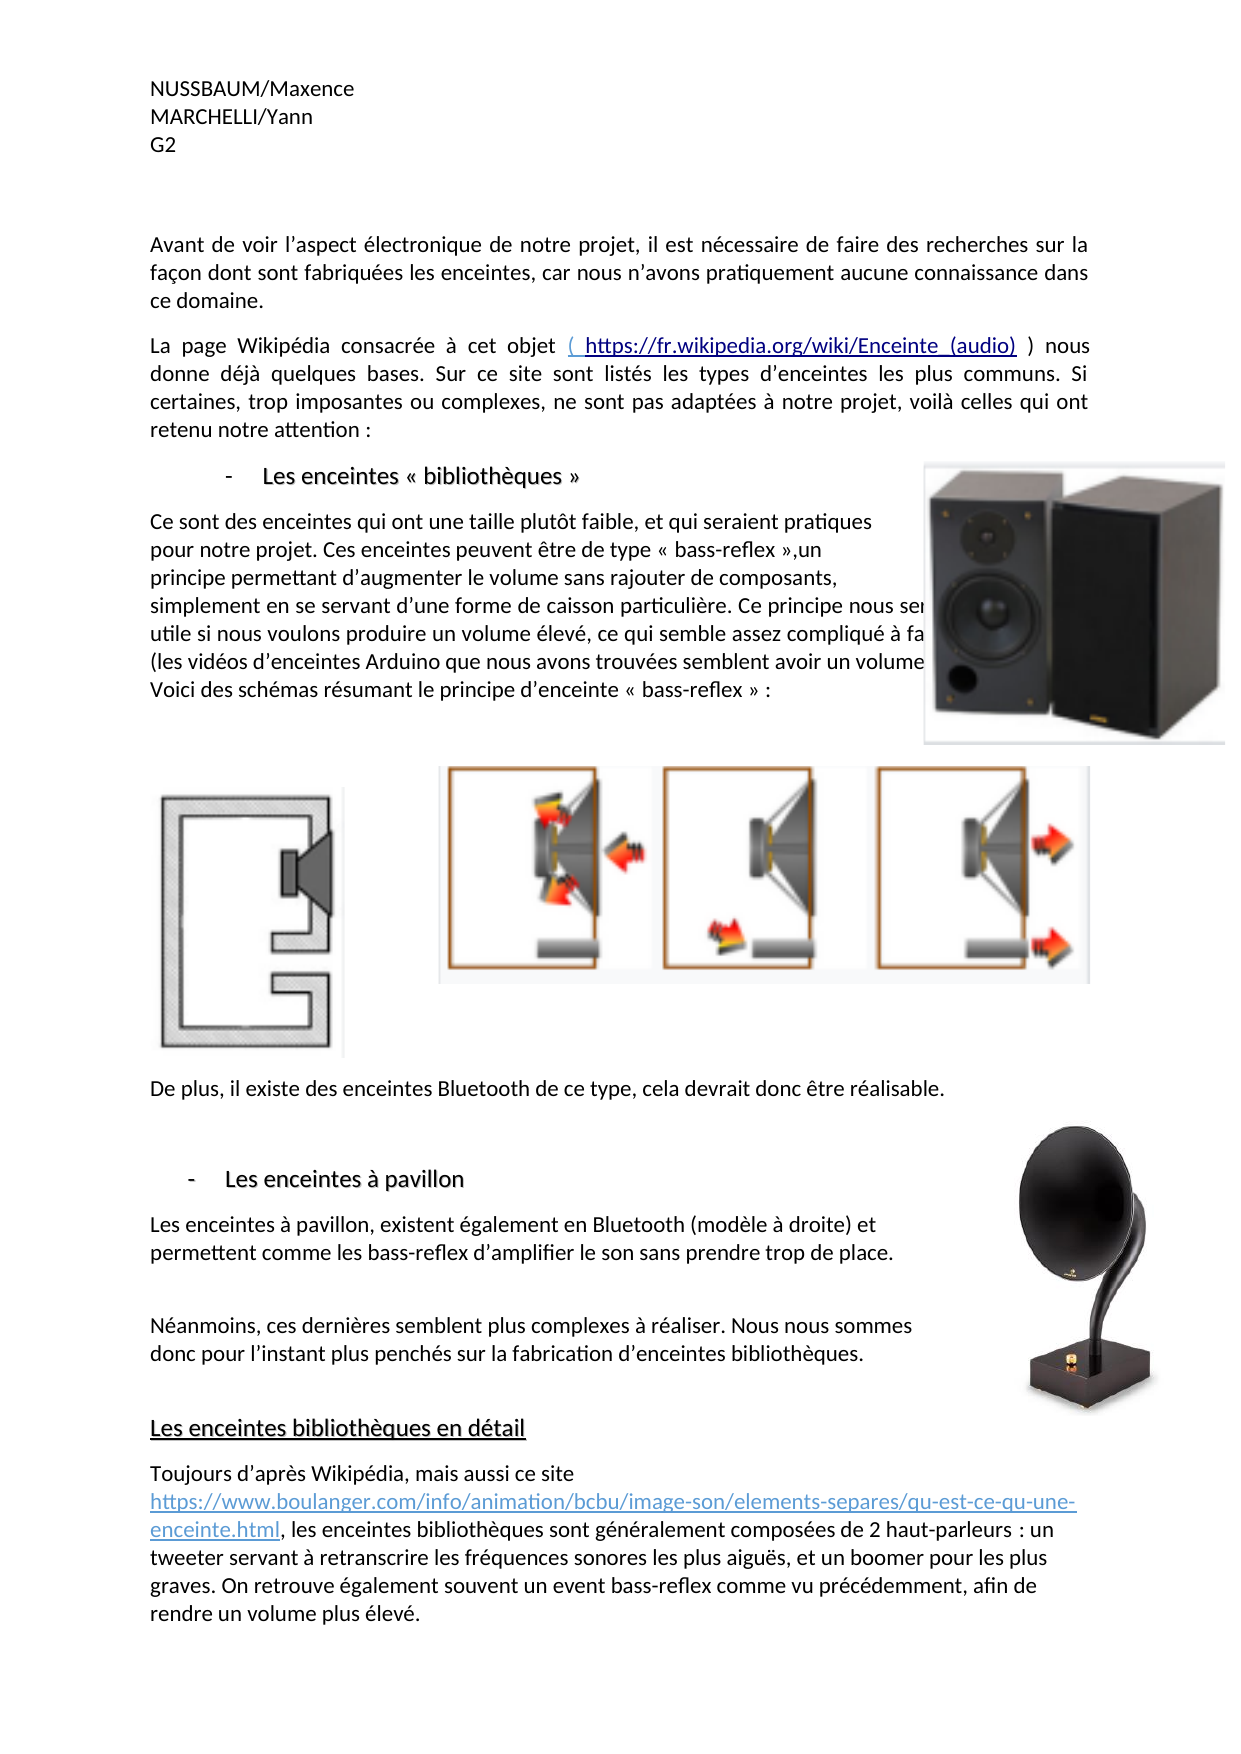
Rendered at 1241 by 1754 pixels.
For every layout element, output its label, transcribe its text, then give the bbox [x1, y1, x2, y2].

text Voici des schémas résumant le principe d’enceinte « bass-reflex » : [150, 675, 923, 703]
list Les enceintes « bibliothèques » [225, 460, 1090, 491]
text Les enceintes bibliothèques en détail [150, 1412, 1090, 1442]
text De plus, il existe des enceintes Bluetooth de ce type, cela devrait donc être réalisable. [150, 1074, 1090, 1102]
text pour notre projet. Ces enceintes peuvent être de type « bass-reflex »,un [150, 535, 923, 563]
text donc pour l’instant plus penchés sur la fabrication d’enceintes bibliothèques. [150, 1339, 944, 1367]
text (les flèches jaunes représentent le mouvement des ondes sonores) [150, 765, 1090, 1057]
text La page Wikipédia consacrée à cet objet ( https://fr.wikipedia.org/wiki/Enceinte_(audio) ) nous donne déjà quelques bases. Sur ce site sont listés les types d’enceintes les plus communs. Si certaines, trop imposantes ou complexes, ne sont pas adaptées à notre projet, voilà celles qui ont retenu notre attention : [150, 331, 1090, 443]
text simplement en se servant d’une forme de caisson particulière. Ce principe nous sera sans doute très utile si nous voulons produire un volume élevé, ce qui semble assez compliqué à faire avec l’Arduino (les vidéos d’enceintes Arduino que nous avons trouvées semblent avoir un volume plutôt faible). [150, 591, 923, 675]
text principe permettant d’augmenter le volume sans rajouter de composants, [150, 563, 923, 591]
text Avant de voir l’aspect électronique de notre projet, il est nécessaire de faire des recherches sur la façon dont sont fabriquées les enceintes, car nous n’avons pratiquement aucune connaissance dans ce domaine. [150, 231, 1090, 314]
text Néanmoins, ces dernières semblent plus complexes à réaliser. Nous nous sommes [150, 1311, 944, 1339]
list Les enceintes à pavillon [187, 1163, 944, 1194]
text permettent comme les bass-reflex d’amplifier le son sans prendre trop de place. [150, 1238, 944, 1266]
text Toujours d’après Wikipédia, mais aussi ce site https://www.boulanger.com/info/animation/bcbu/image-son/elements-separes/qu-est-ce-qu-une-enceinte.html, les enceintes bibliothèques sont généralement composées de 2 haut-parleurs : un tweeter servant à retranscrire les fréquences sonores les plus aiguës, et un boomer pour les plus graves. On retrouve également souvent un event bass-reflex comme vu précédemment, afin de rendre un volume plus élevé. [150, 1459, 1090, 1627]
text Ce sont des enceintes qui ont une taille plutôt faible, et qui seraient pratiques [150, 507, 923, 535]
text Les enceintes à pavillon, existent également en Bluetooth (modèle à droite) et [150, 1210, 944, 1238]
